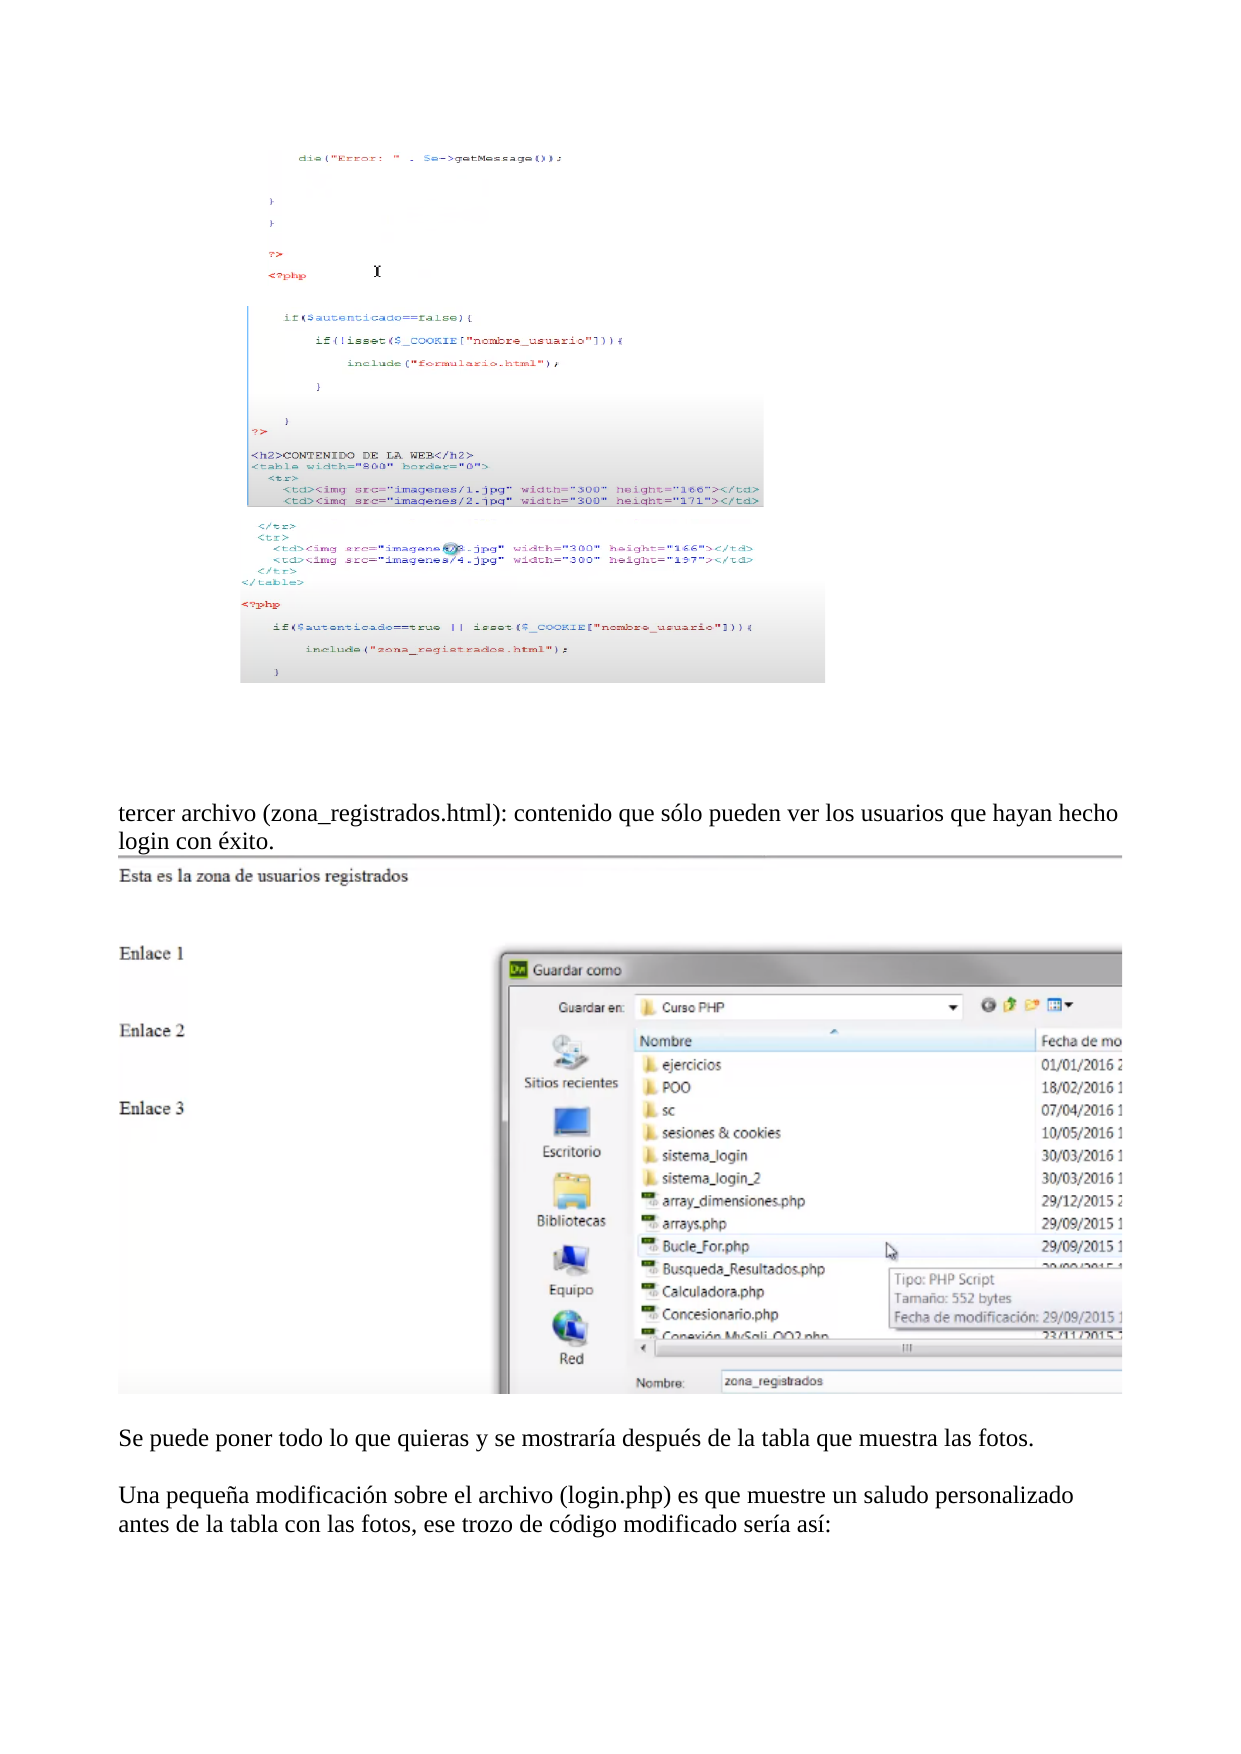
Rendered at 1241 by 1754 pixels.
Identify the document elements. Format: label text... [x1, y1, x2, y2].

picture [118, 855, 1123, 1394]
picture [247, 306, 764, 507]
text Una pequeña modificación sobre el archivo (login.php) es que muestre un saludo personalizado antes de la tabla con las fotos, ese trozo de código modificado sería así: [118, 1480, 1122, 1538]
picture [240, 519, 826, 683]
text Se puede poner todo lo que quieras y se mostraría después de la tabla que muestra las fotos. [118, 1423, 1122, 1451]
text tercer archivo (zona_registrados.html): contenido que sólo pueden ver los usuarios que hayan hecho login con éxito. [118, 798, 1122, 855]
picture [267, 150, 572, 286]
